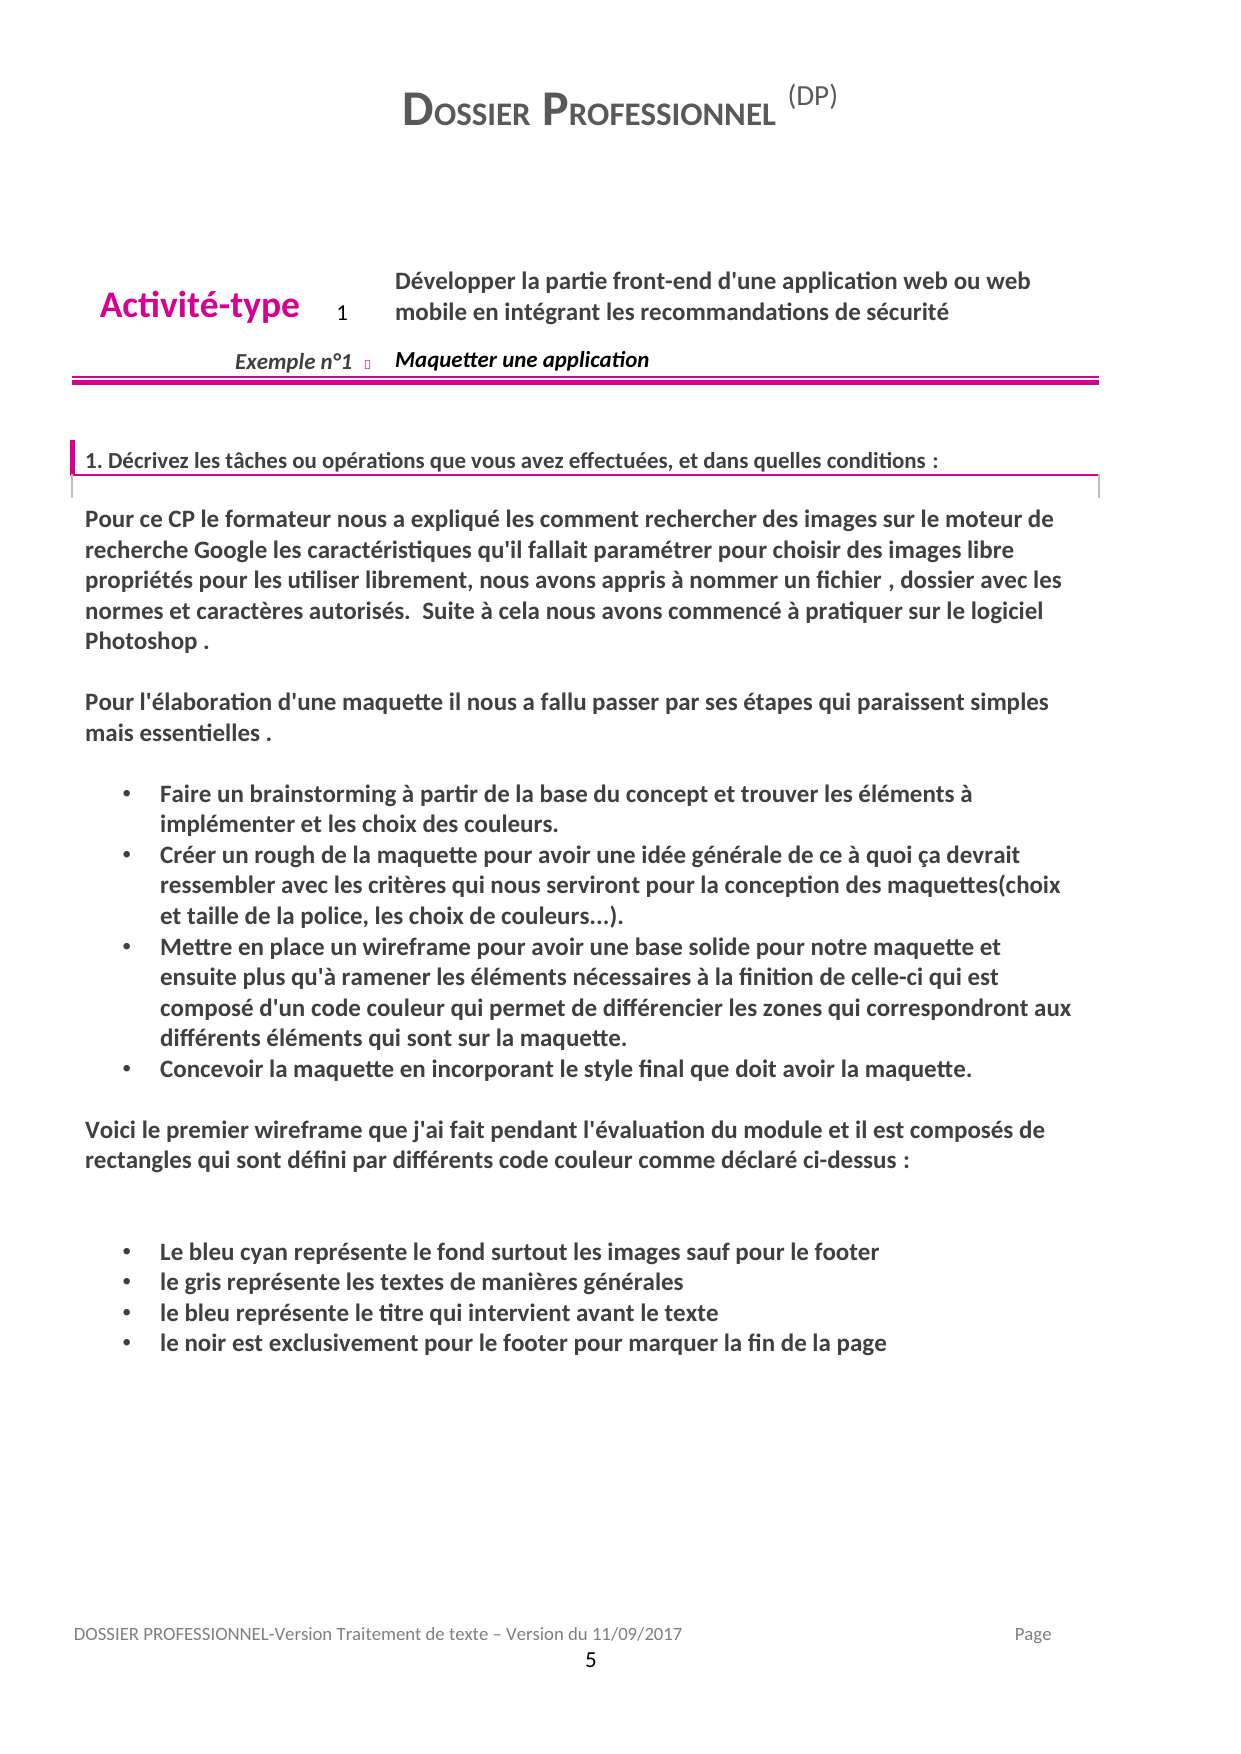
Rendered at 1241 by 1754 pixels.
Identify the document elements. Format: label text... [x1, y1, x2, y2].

table_header Activité-type [72, 260, 323, 327]
table_cell 1. Décrivez les tâches ou opérations que vous avez effectuées, et dans quelles conditions : [75, 440, 1099, 474]
table_header Développer la partie front-end d'une application web ou web mobile en intégrant les recommandations de sécurité [382, 260, 1099, 327]
table_cell Exemple n°1  [72, 327, 382, 376]
table_cell [1091, 498, 1099, 1388]
table_cell [72, 419, 1099, 440]
table_cell Maquetter une application [382, 327, 1099, 376]
table_header 1 [323, 260, 382, 327]
table_cell [72, 385, 1099, 419]
table_cell [73, 476, 1098, 497]
table_cell Pour ce CP le formateur nous a expliqué les comment rechercher des images sur le moteur de recherche Google les caractéristiques qu'il fallait paramétrer pour choisir des images libre propriétés pour les utiliser librement, nous avons appris à nommer un fichier , dossier avec les normes et caractères autorisés. Suite à cela nous avons commencé à pratiquer sur le logiciel Photoshop . Pour l'élaboration d'une maquette il nous a fallu passer par ses étapes qui paraissent simples mais essentielles . Faire un brainstorming à partir de la base du concept et trouver les éléments à implémenter et les choix des couleurs. Créer un rough de la maquette pour avoir une idée générale de ce à quoi ça devrait ressembler avec les critères qui nous serviront pour la conception des maquettes(choix et taille de la police, les choix de couleurs...). Mettre en place un wireframe pour avoir une base solide pour notre maquette et ensuite plus qu'à ramener les éléments nécessaires à la finition de celle-ci qui est composé d'un code couleur qui permet de différencier les zones qui correspondront aux différents éléments qui sont sur la maquette. Concevoir la maquette en incorporant le style final que doit avoir la maquette. Voici le premier wireframe que j'ai fait pendant l'évaluation du module et il est composés de rectangles qui sont défini par différents code couleur comme déclaré ci-dessus : Le bleu cyan représente le fond surtout les images sauf pour le footer le gris représente les textes de manières générales le bleu représente le titre qui intervient avant le texte le noir est exclusivement pour le footer pour marquer la fin de la page [72, 498, 1091, 1388]
